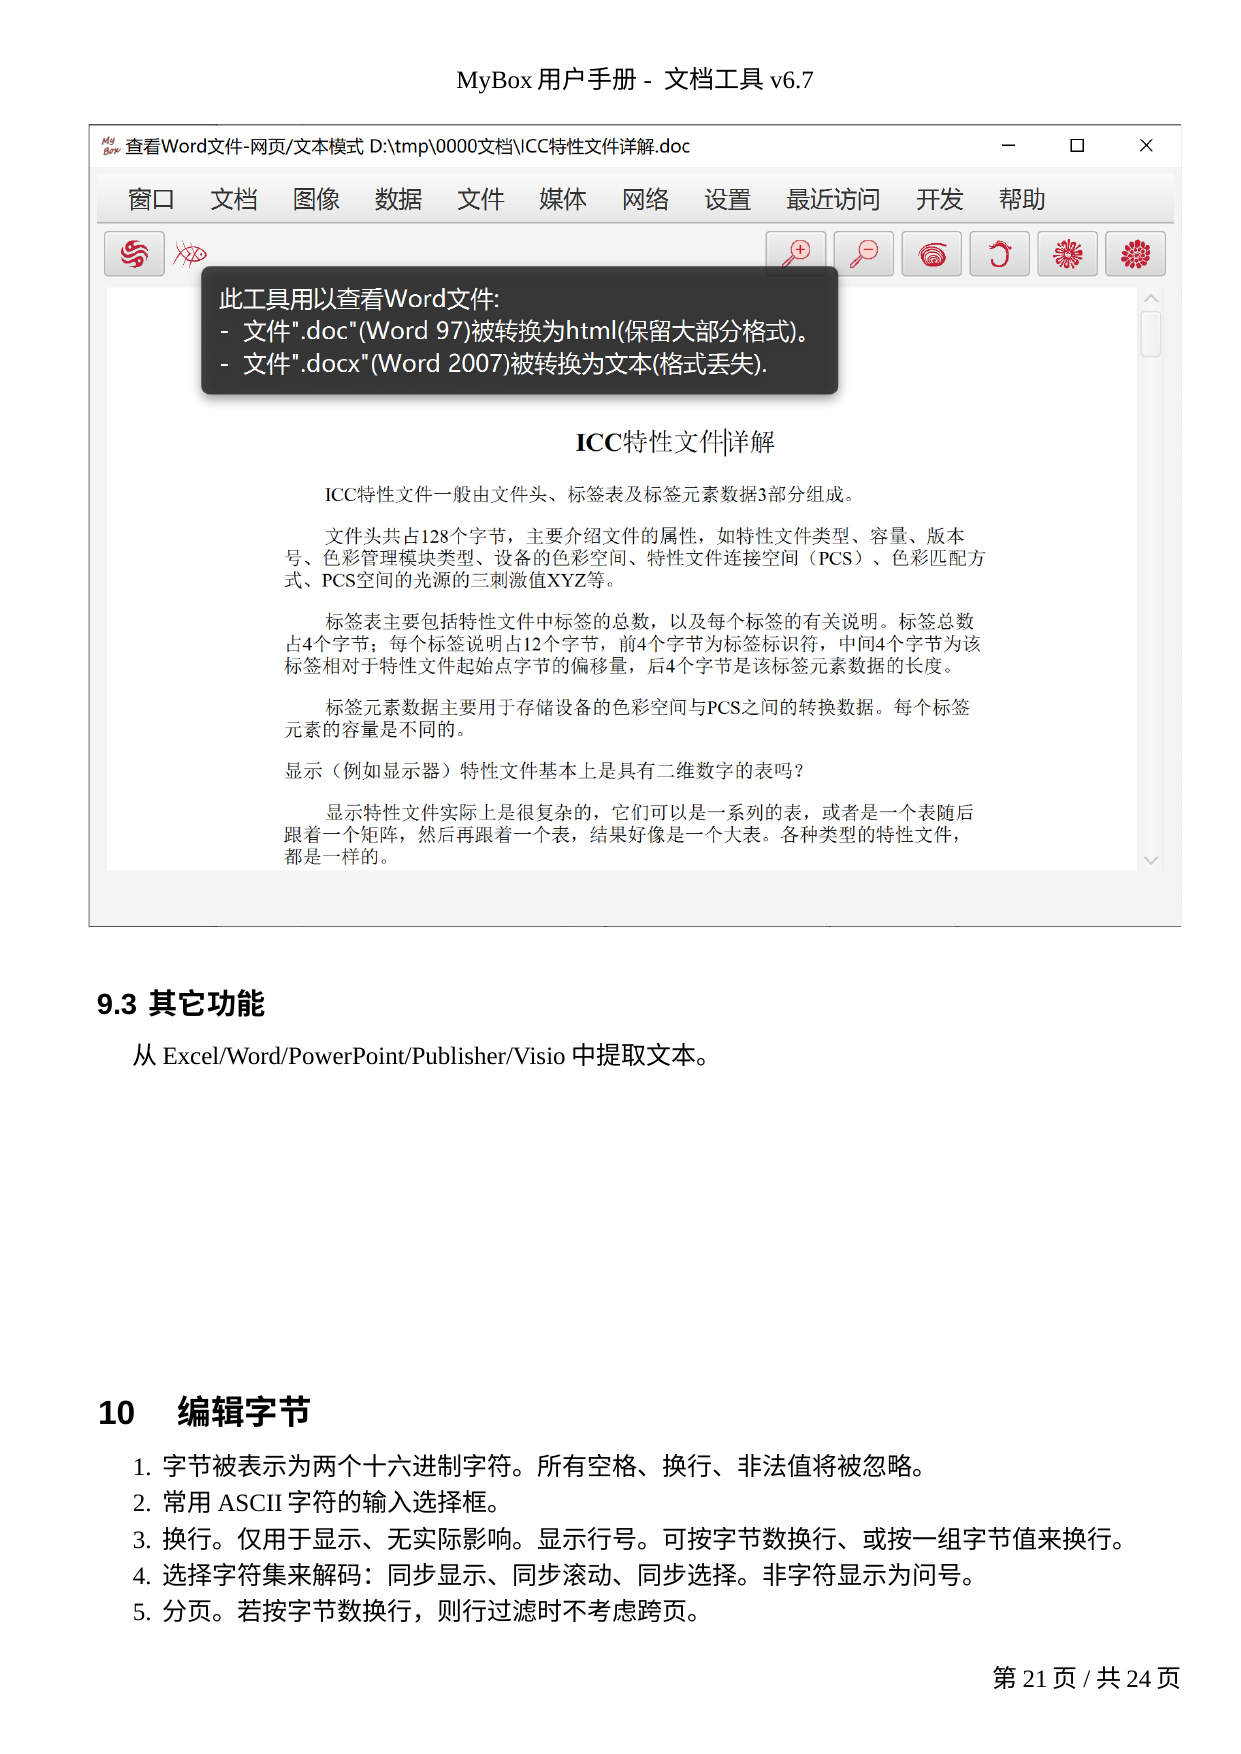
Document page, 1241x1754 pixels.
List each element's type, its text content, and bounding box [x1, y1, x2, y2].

list 换行。仅用于显示、无实际影响。显示行号。可按字节数换行、或按一组字节值来换行。 [133, 1519, 1181, 1555]
list 分页。若按字节数换行，则行过滤时不考虑跨页。 [133, 1592, 1181, 1628]
list 字节被表示为两个十六进制字符。所有空格、换行、非法值将被忽略。 [133, 1447, 1181, 1483]
subtitle 编辑字节 [88, 1386, 1181, 1434]
picture [88, 124, 1182, 927]
list 选择字符集来解码：同步显示、同步滚动、同步选择。非字符显示为问号。 [133, 1555, 1181, 1592]
text 从Excel/Word/PowerPoint/Publisher/Visio中提取文本。 [132, 1036, 1181, 1072]
list 常用ASCII字符的输入选择框。 [133, 1483, 1181, 1519]
subtitle 其它功能 [88, 981, 1181, 1023]
